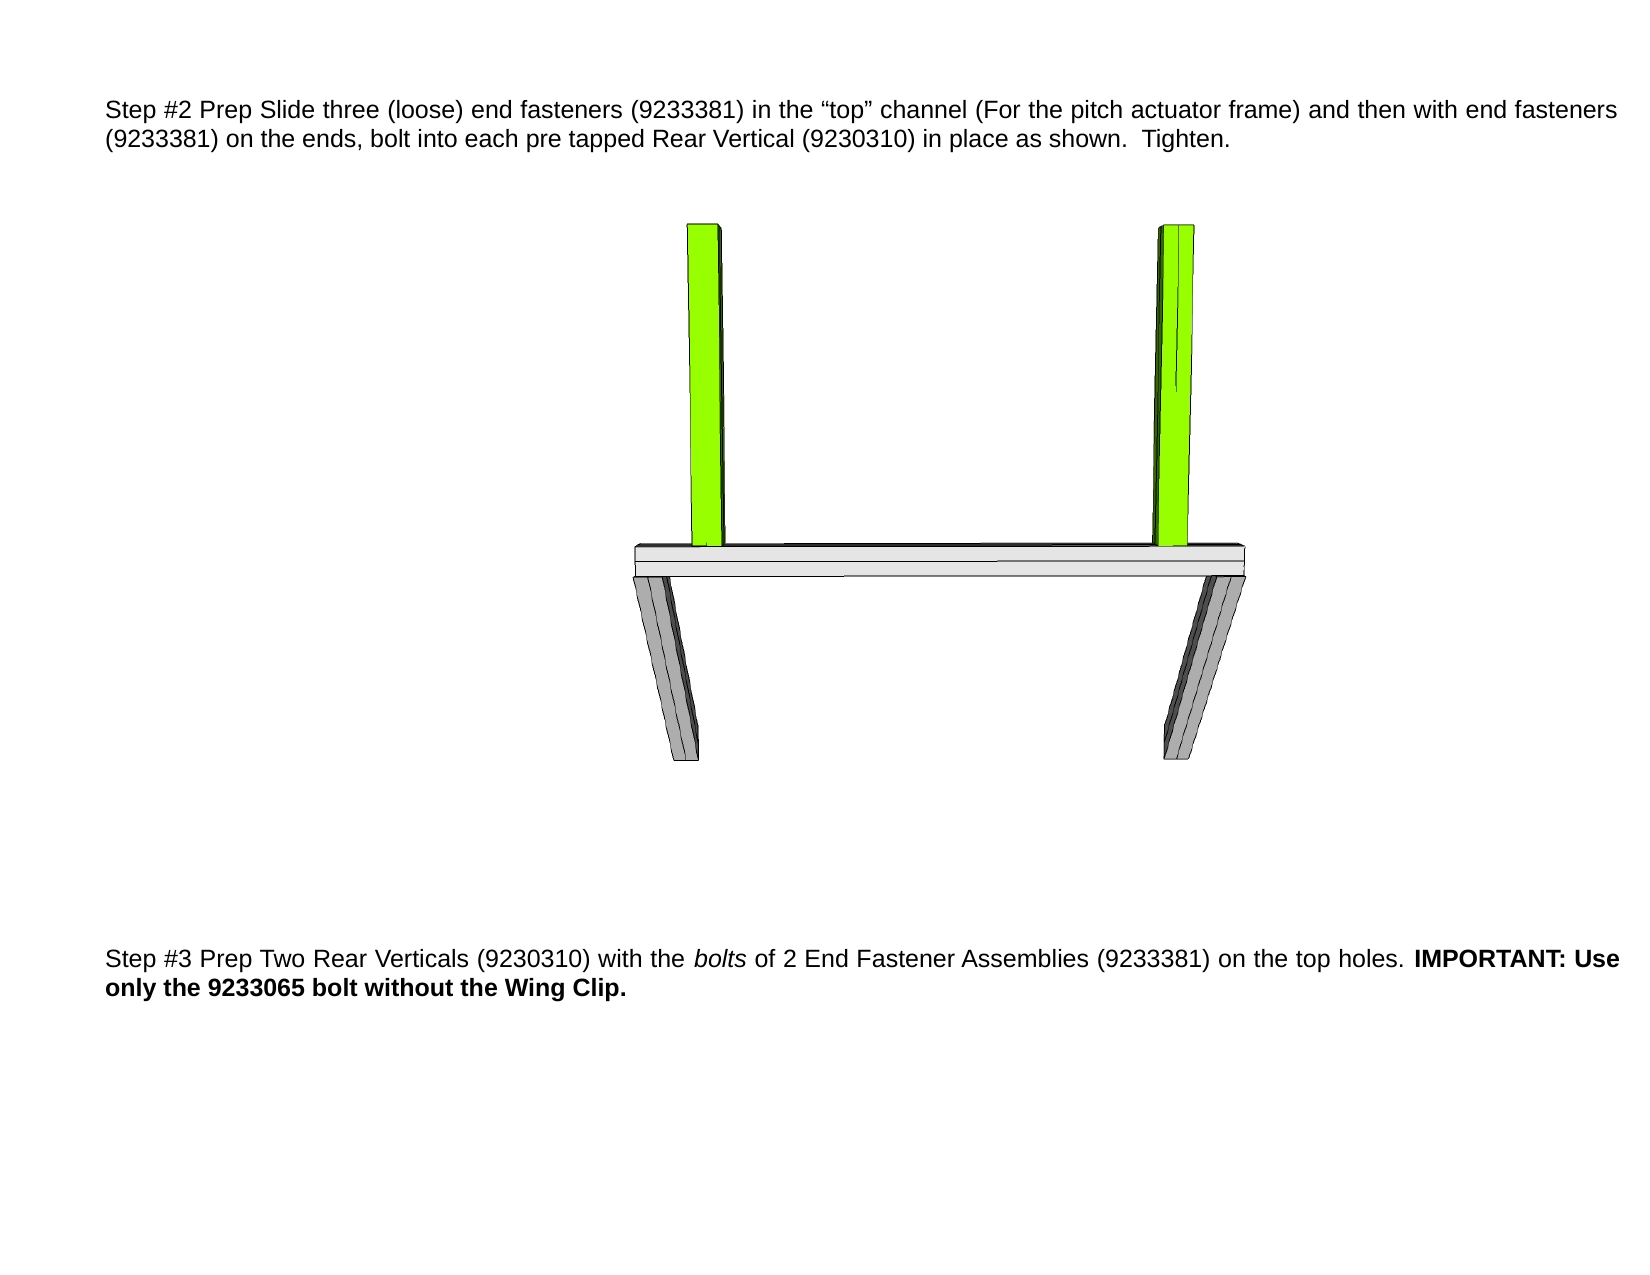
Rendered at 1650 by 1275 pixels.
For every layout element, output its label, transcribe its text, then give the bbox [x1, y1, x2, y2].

picture [105, 181, 1650, 944]
text Step #2 Prep Slide three (loose) end fasteners (9233381) in the “top” channel (For the pitch actuator frame) and then with end fasteners (9233381) on the ends, bolt into each pre tapped Rear Vertical (9230310) in place as shown. Tighten. [105, 95, 1620, 152]
text Step #3 Prep Two Rear Verticals (9230310) with the bolts of 2 End Fastener Assemblies (9233381) on the top holes. IMPORTANT: Use only the 9233065 bolt without the Wing Clip. [105, 944, 1620, 1001]
